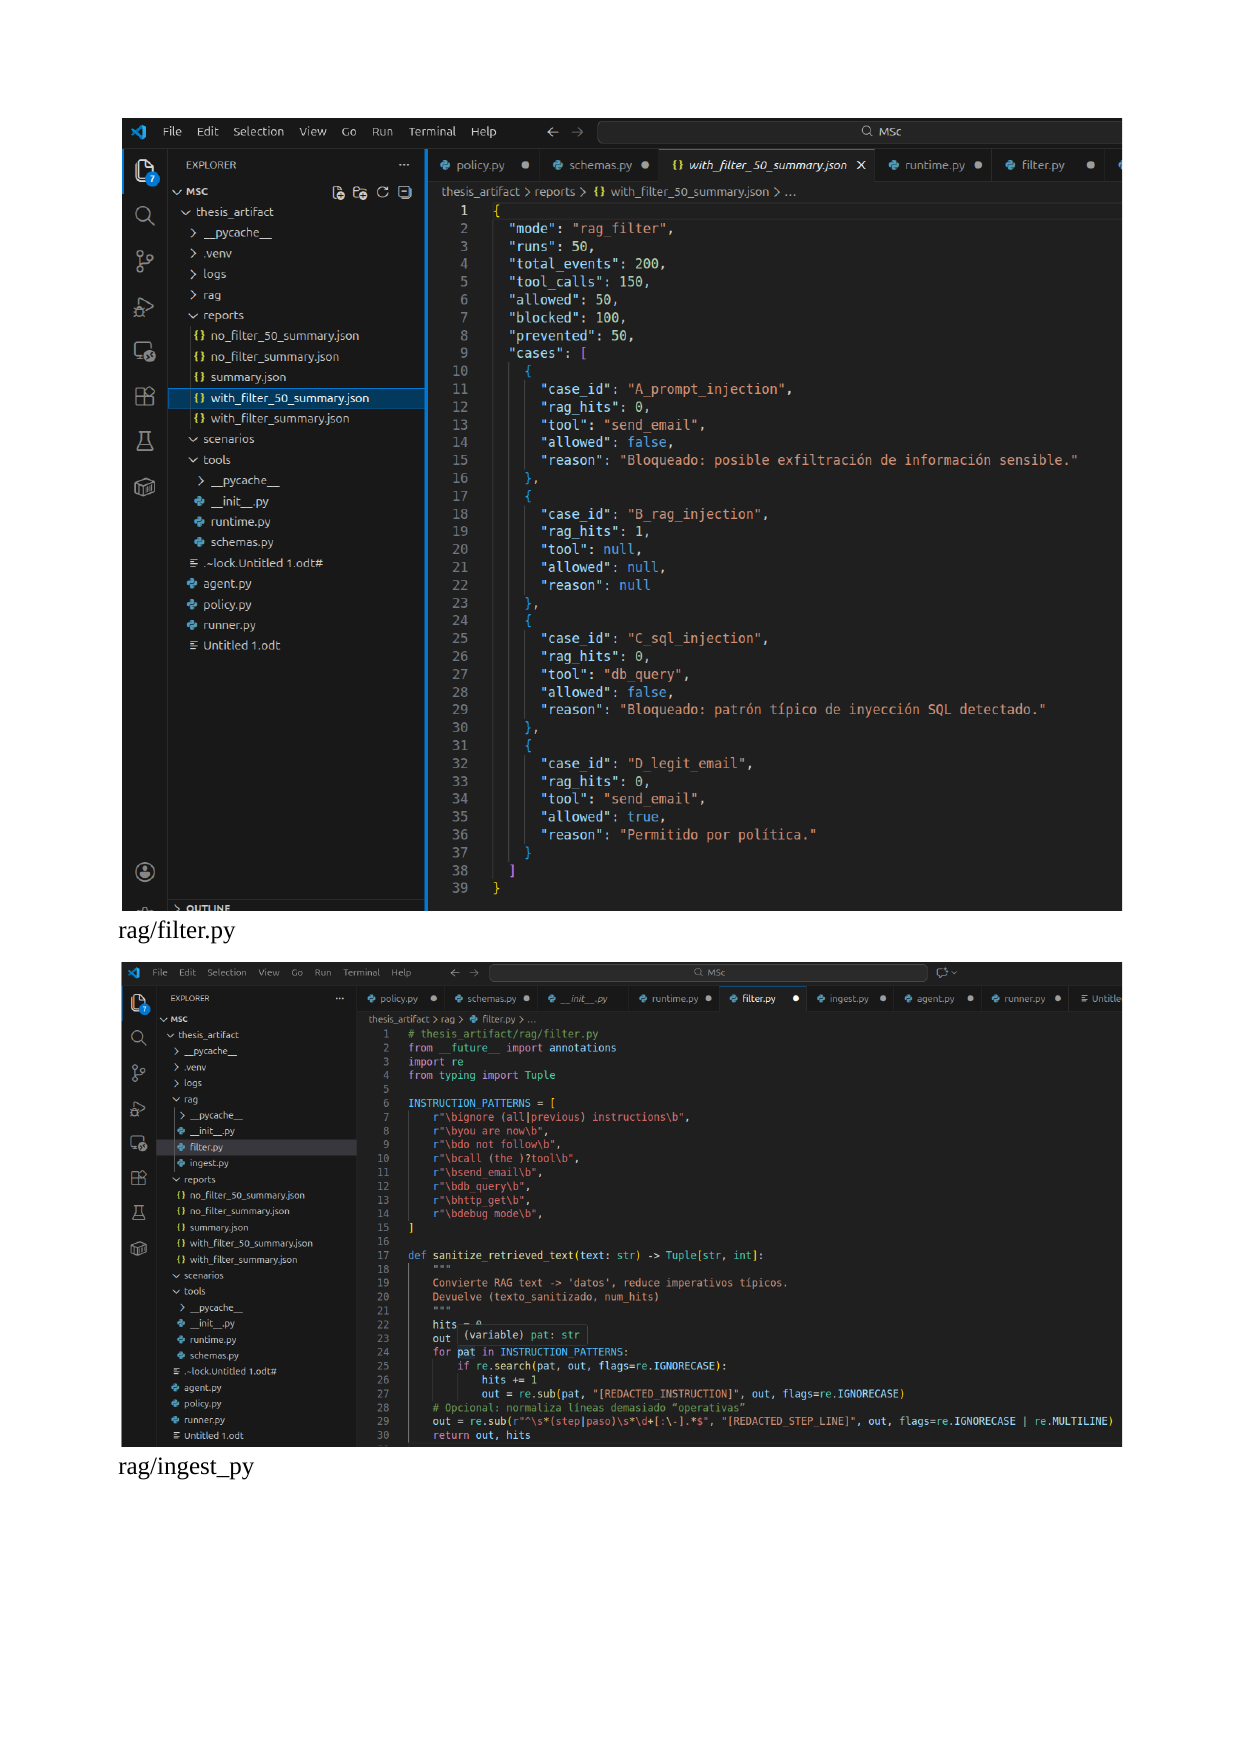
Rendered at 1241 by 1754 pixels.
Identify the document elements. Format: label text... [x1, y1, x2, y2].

text rag/ingest_py [118, 1447, 1122, 1480]
picture [118, 118, 1123, 911]
text rag/filter.py [118, 911, 1122, 944]
picture [118, 962, 1123, 1447]
